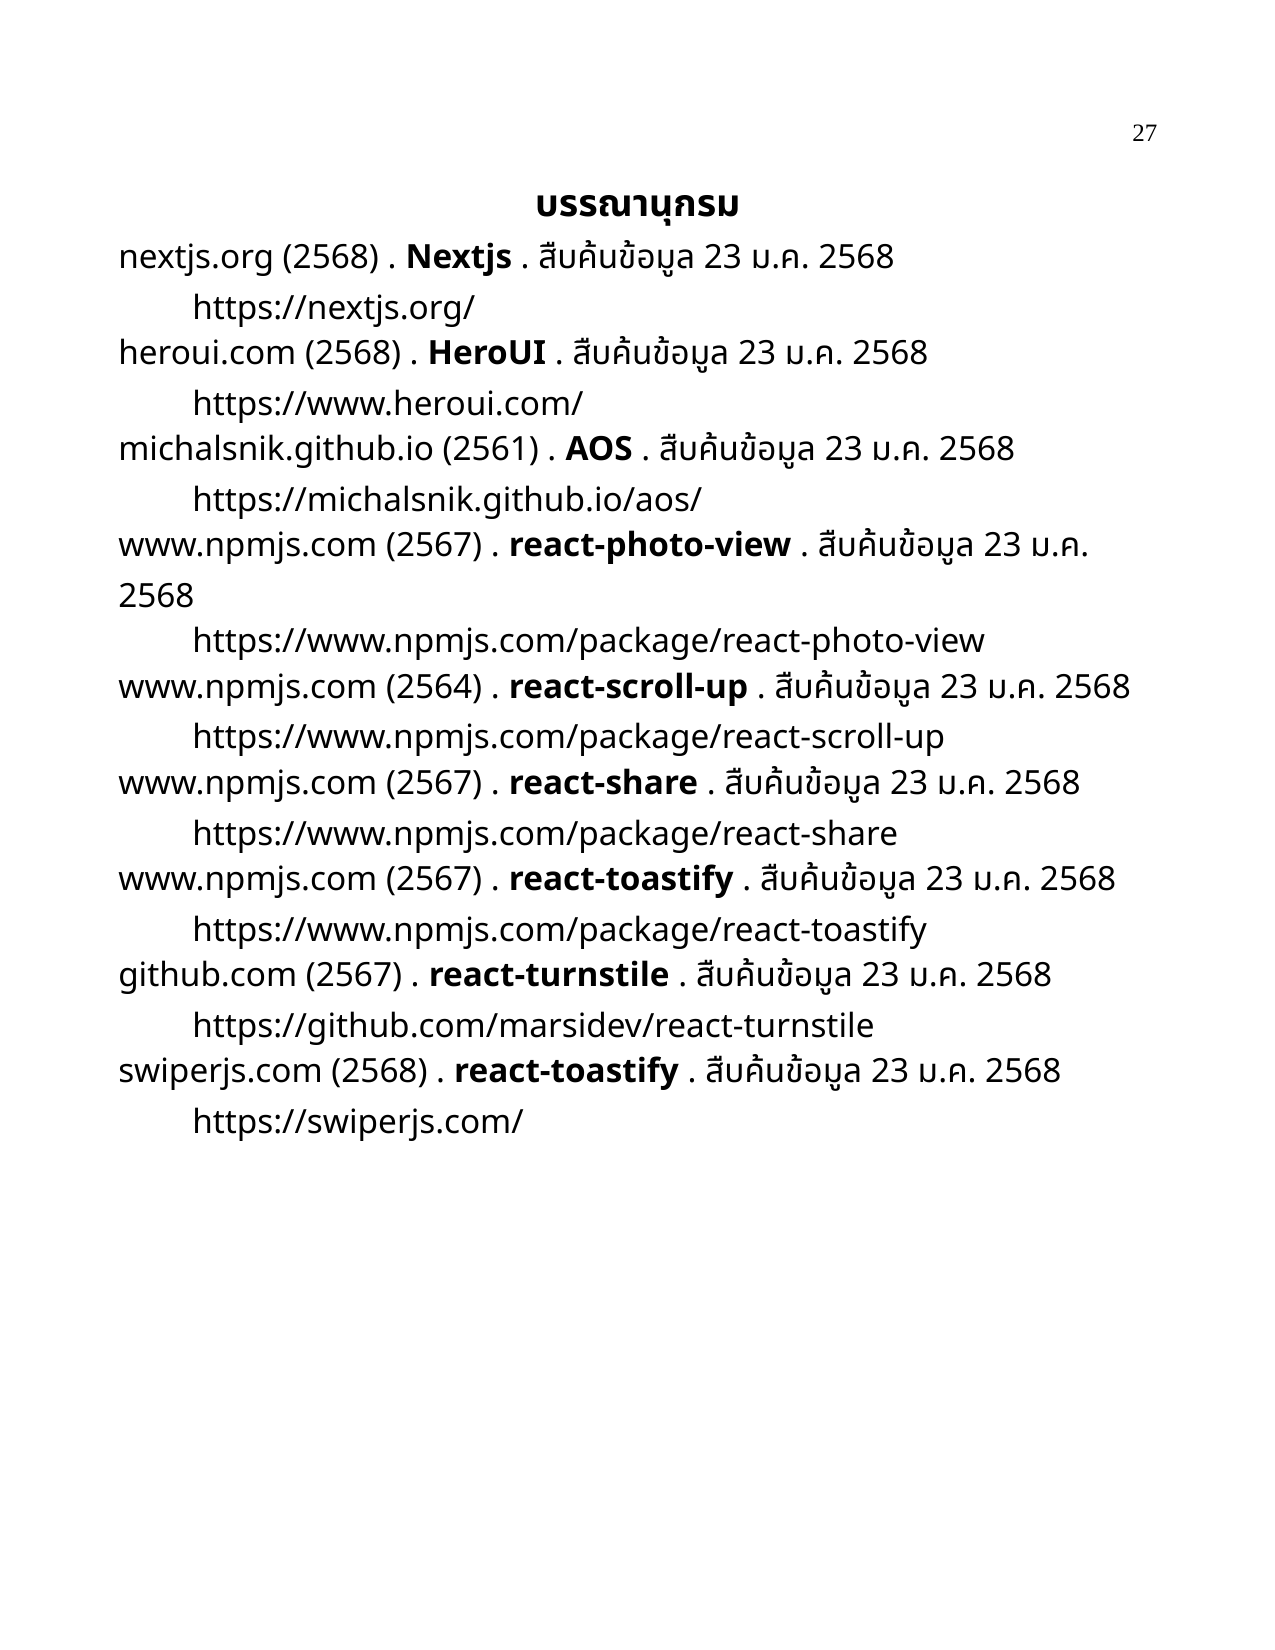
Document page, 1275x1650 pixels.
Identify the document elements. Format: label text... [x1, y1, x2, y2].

text www.npmjs.com (2567) . react-share . สืบค้นข้อมูล 23 ม.ค. 2568 [118, 759, 1157, 809]
text michalsnik.github.io (2561) . AOS . สืบค้นข้อมูล 23 ม.ค. 2568 [118, 425, 1157, 476]
text www.npmjs.com (2564) . react-scroll-up . สืบค้นข้อมูล 23 ม.ค. 2568 [118, 663, 1157, 713]
text https://www.npmjs.com/package/react-toastify [118, 905, 1157, 951]
text https://github.com/marsidev/react-turnstile [118, 1001, 1157, 1047]
text https://www.heroui.com/ [118, 380, 1157, 425]
text https://michalsnik.github.io/aos/ [118, 476, 1157, 521]
text nextjs.org (2568) . Nextjs . สืบค้นข้อมูล 23 ม.ค. 2568 [118, 233, 1157, 284]
text swiperjs.com (2568) . react-toastify . สืบค้นข้อมูล 23 ม.ค. 2568 [118, 1047, 1157, 1097]
text บรรณานุกรม [118, 176, 1157, 233]
text www.npmjs.com (2567) . react-toastify . สืบค้นข้อมูล 23 ม.ค. 2568 [118, 855, 1157, 905]
text heroui.com (2568) . HeroUI . สืบค้นข้อมูล 23 ม.ค. 2568 [118, 329, 1157, 380]
text https://www.npmjs.com/package/react-photo-view [118, 617, 1157, 663]
text www.npmjs.com (2567) . react-photo-view . สืบค้นข้อมูล 23 ม.ค. 2568 [118, 521, 1157, 617]
text https://www.npmjs.com/package/react-share [118, 809, 1157, 855]
text https://swiperjs.com/ [118, 1097, 1157, 1143]
text github.com (2567) . react-turnstile . สืบค้นข้อมูล 23 ม.ค. 2568 [118, 951, 1157, 1001]
text https://nextjs.org/ [118, 284, 1157, 329]
text https://www.npmjs.com/package/react-scroll-up [118, 713, 1157, 759]
